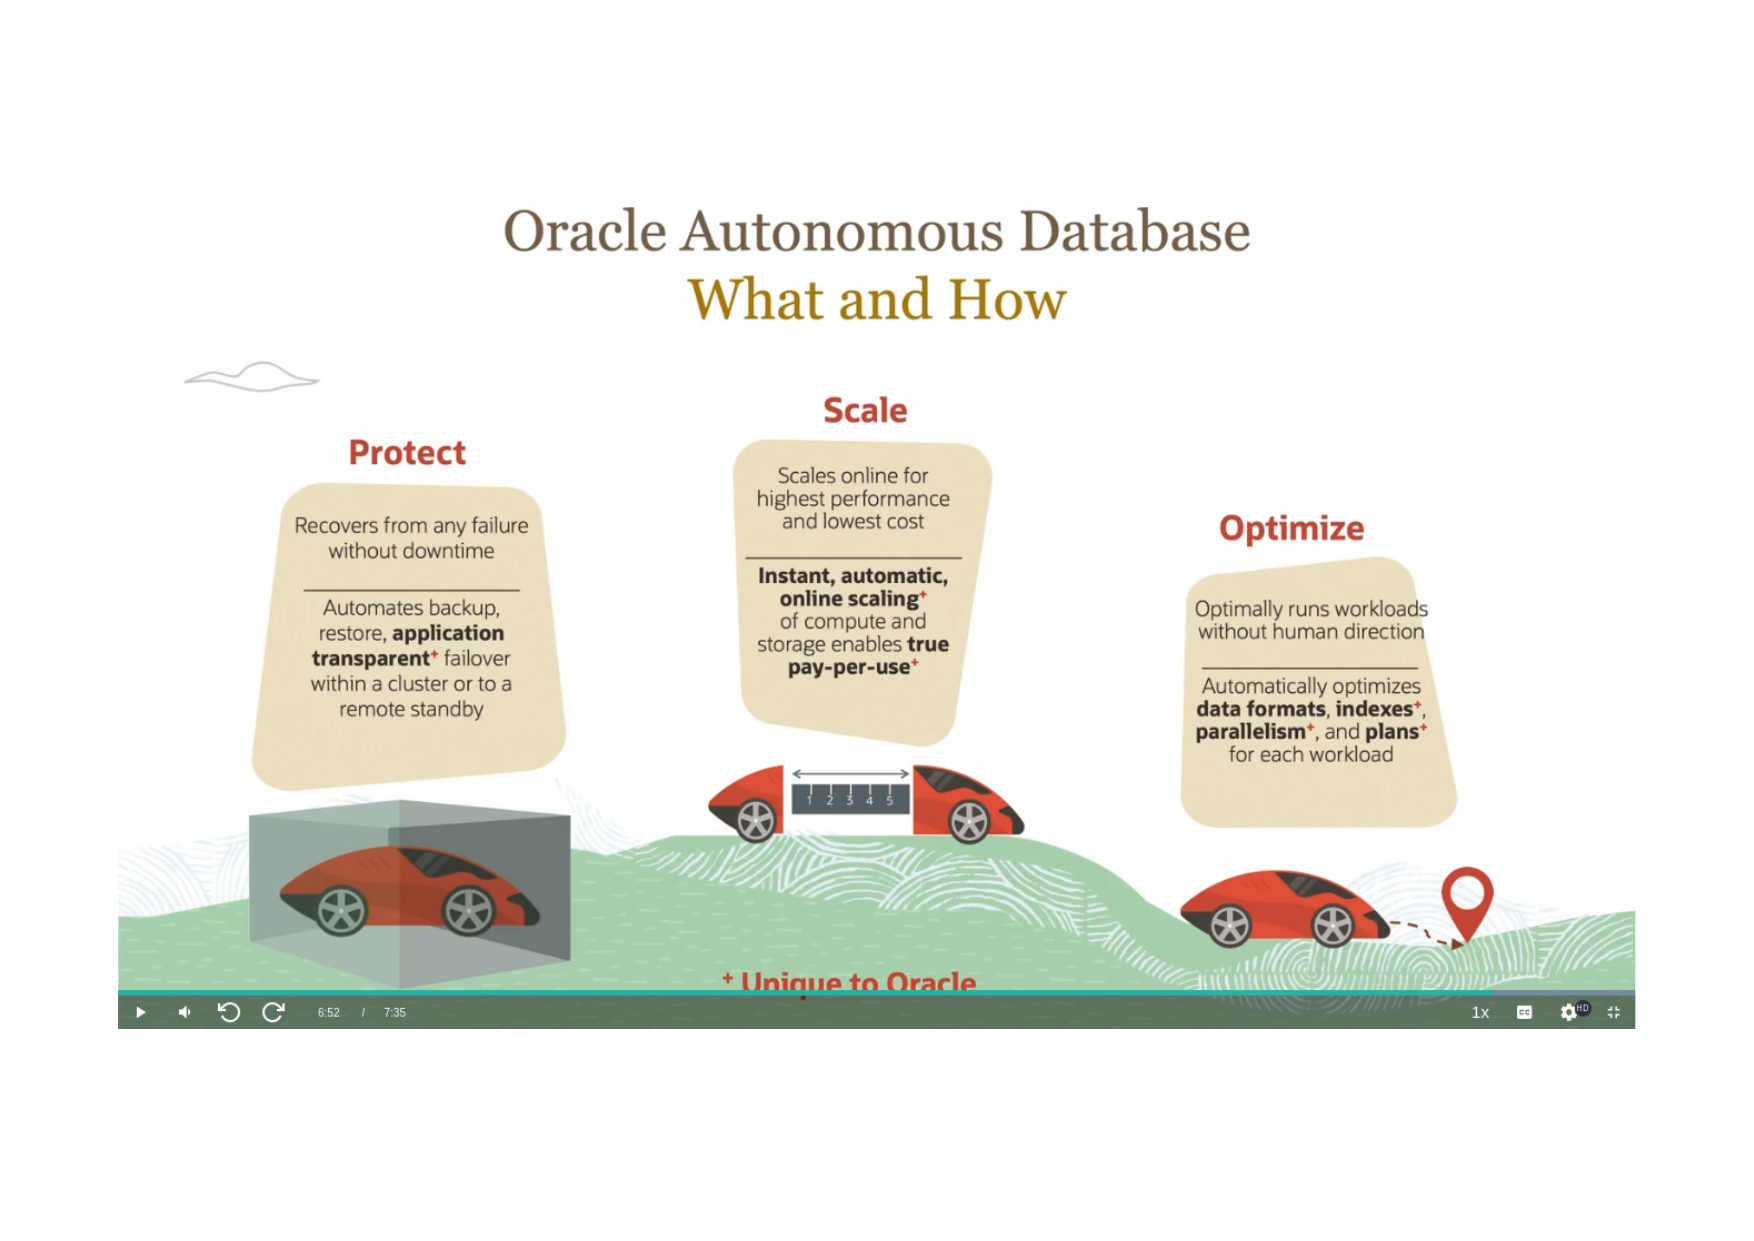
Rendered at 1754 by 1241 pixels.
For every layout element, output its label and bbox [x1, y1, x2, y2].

picture [118, 175, 1636, 1029]
